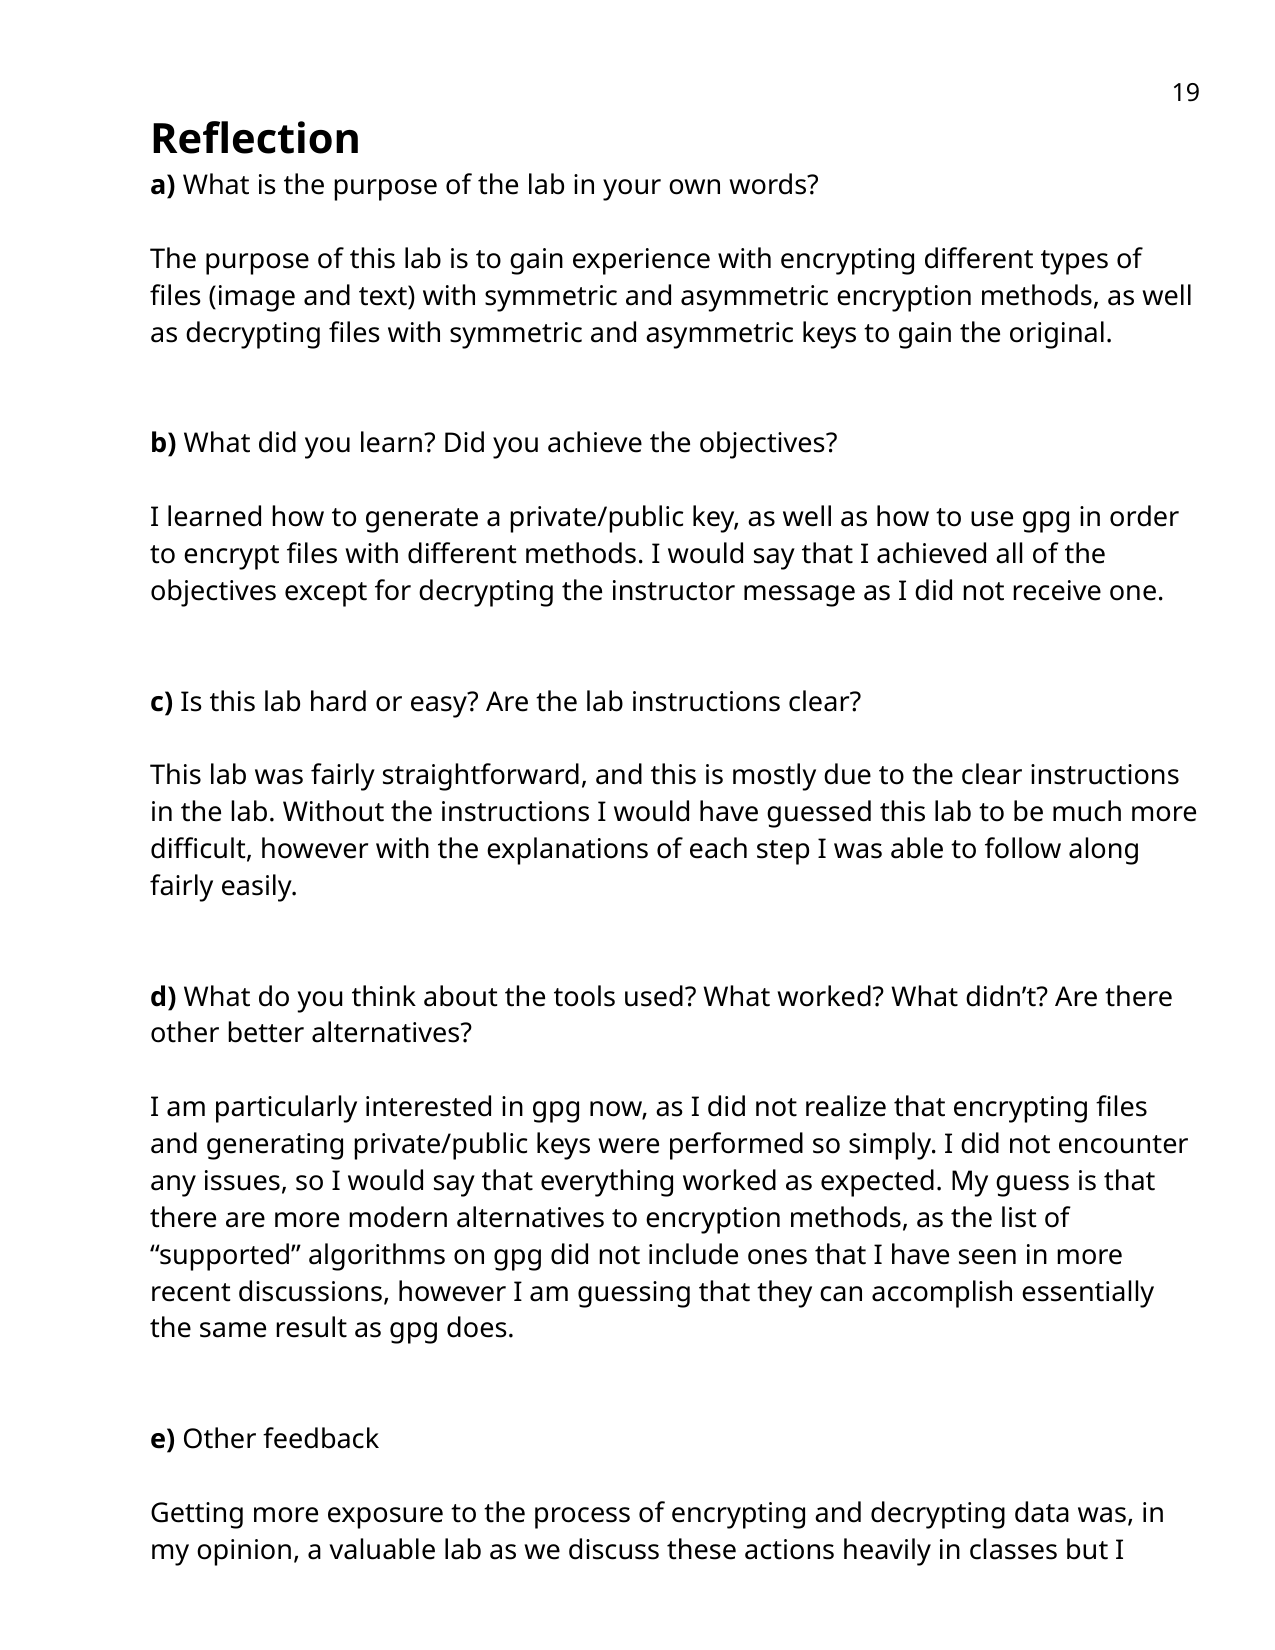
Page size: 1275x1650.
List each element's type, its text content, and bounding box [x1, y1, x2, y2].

text e) Other feedback [150, 1419, 1200, 1456]
text I learned how to generate a private/public key, as well as how to use gpg in order to encrypt files with different methods. I would say that I achieved all of the objectives except for decrypting the instructor message as I did not receive one. [150, 498, 1200, 608]
text c) Is this lab hard or easy? Are the lab instructions clear? [150, 682, 1200, 719]
text This lab was fairly straightforward, and this is mostly due to the clear instructions in the lab. Without the instructions I would have guessed this lab to be much more difficult, however with the explanations of each step I was able to follow along fairly easily. [150, 756, 1200, 903]
text Reflection [150, 109, 1200, 166]
text Getting more exposure to the process of encrypting and decrypting data was, in my opinion, a valuable lab as we discuss these actions heavily in classes but I [150, 1493, 1200, 1567]
text b) What did you learn? Did you achieve the objectives? [150, 424, 1200, 461]
text I am particularly interested in gpg now, as I did not realize that encrypting files and generating private/public keys were performed so simply. I did not encounter any issues, so I would say that everything worked as expected. My guess is that there are more modern alternatives to encryption methods, as the list of “supported” algorithms on gpg did not include ones that I have seen in more recent discussions, however I am guessing that they can accomplish essentially the same result as gpg does. [150, 1088, 1200, 1346]
text a) What is the purpose of the lab in your own words? [150, 166, 1200, 203]
text The purpose of this lab is to gain experience with encrypting different types of files (image and text) with symmetric and asymmetric encryption methods, as well as decrypting files with symmetric and asymmetric keys to gain the original. [150, 239, 1200, 350]
text d) What do you think about the tools used? What worked? What didn’t? Are there other better alternatives? [150, 977, 1200, 1051]
